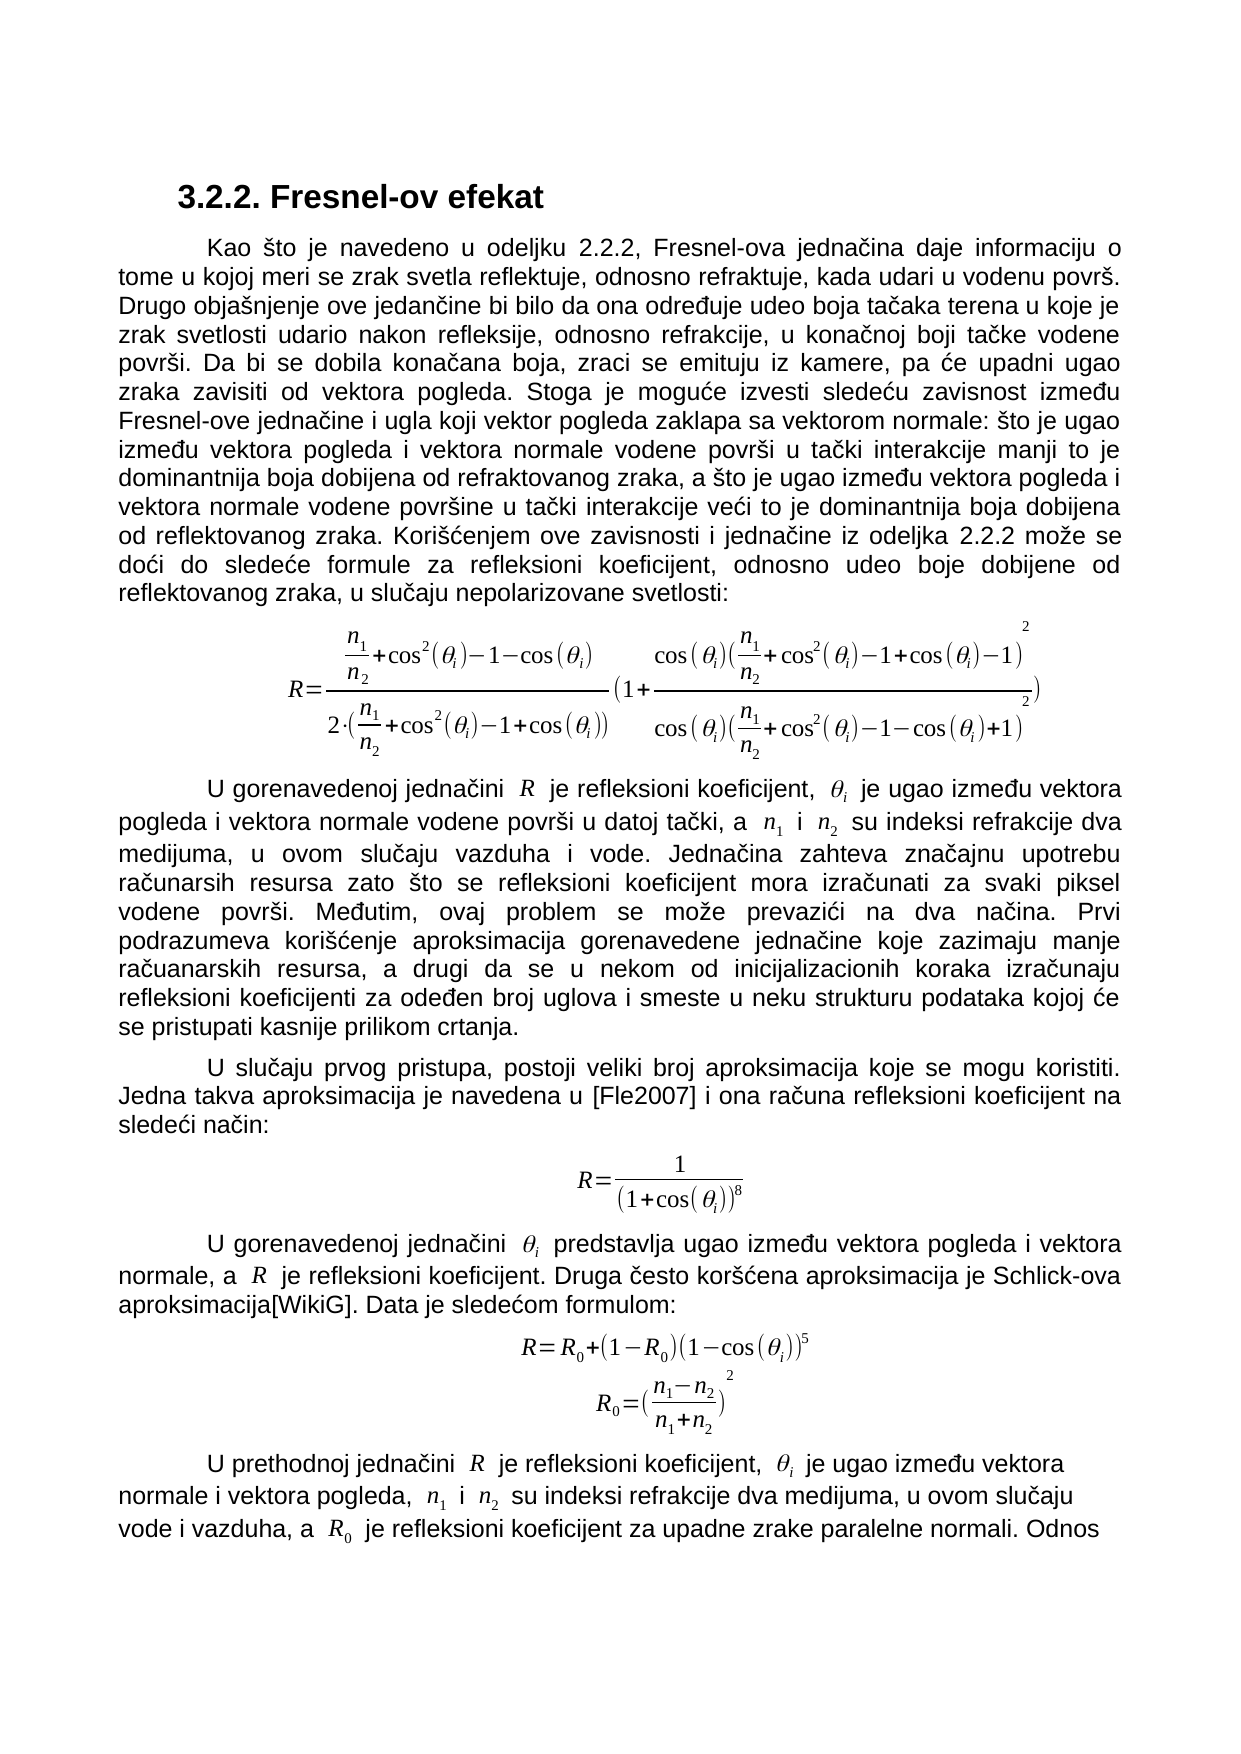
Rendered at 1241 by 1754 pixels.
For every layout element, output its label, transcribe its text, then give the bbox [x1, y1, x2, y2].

text U gorenavedenoj jednačini je refleksioni koeficijent, je ugao između vektora pogleda i vektora normale vodene površi u datoj tački, a i su indeksi refrakcije dva medijuma, u ovom slučaju vazduha i vode. Jednačina zahteva značajnu upotrebu računarsih resursa zato što se refleksioni koeficijent mora izračunati za svaki piksel vodene površi. Međutim, ovaj problem se može prevazići na dva načina. Prvi podrazumeva korišćenje aproksimacija gorenavedene jednačine koje zazimaju manje račuanarskih resursa, a drugi da se u nekom od inicijalizacionih koraka izračunaju refleksioni koeficijenti za odeđen broj uglova i smeste u neku strukturu podataka kojoj će se pristupati kasnije prilikom crtanja. [118, 774, 1122, 1041]
subtitle Fresnel-ov efekat [177, 177, 1122, 216]
text U prethodnoj jednačini je refleksioni koeficijent, je ugao između vektora normale i vektora pogleda, i su indeksi refrakcije dva medijuma, u ovom slučaju vode i vazduha, a je refleksioni koeficijent za upadne zrake paralelne normali. Odnos [118, 1448, 1122, 1546]
text Kao što je navedeno u odeljku 2.2.2, Fresnel-ova jednačina daje informaciju o tome u kojoj meri se zrak svetla reflektuje, odnosno refraktuje, kada udari u vodenu površ. Drugo objašnjenje ove jedančine bi bilo da ona određuje udeo boja tačaka terena u koje je zrak svetlosti udario nakon refleksije, odnosno refrakcije, u konačnoj boji tačke vodene površi. Da bi se dobila konačana boja, zraci se emituju iz kamere, pa će upadni ugao zraka zavisiti od vektora pogleda. Stoga je moguće izvesti sledeću zavisnost između Fresnel-ove jednačine i ugla koji vektor pogleda zaklapa sa vektorom normale: što je ugao između vektora pogleda i vektora normale vodene površi u tački interakcije manji to je dominantnija boja dobijena od refraktovanog zraka, a što je ugao između vektora pogleda i vektora normale vodene površine u tački interakcije veći to je dominantnija boja dobijena od reflektovanog zraka. Korišćenjem ove zavisnosti i jednačine iz odeljka 2.2.2 može se doći do sledeće formule za refleksioni koeficijent, odnosno udeo boje dobijene od reflektovanog zraka, u slučaju nepolarizovane svetlosti: [118, 233, 1122, 607]
text U slučaju prvog pristupa, postoji veliki broj aproksimacija koje se mogu koristiti. Jedna takva aproksimacija je navedena u [Fle2007] i ona računa refleksioni koeficijent na sledeći način: [118, 1052, 1122, 1139]
text U gorenavedenoj jednačini predstavlja ugao između vektora pogleda i vektora normale, a je refleksioni koeficijent. Druga često koršćena aproksimacija je Schlick-ova aproksimacija[WikiG]. Data je sledećom formulom: [118, 1229, 1122, 1319]
